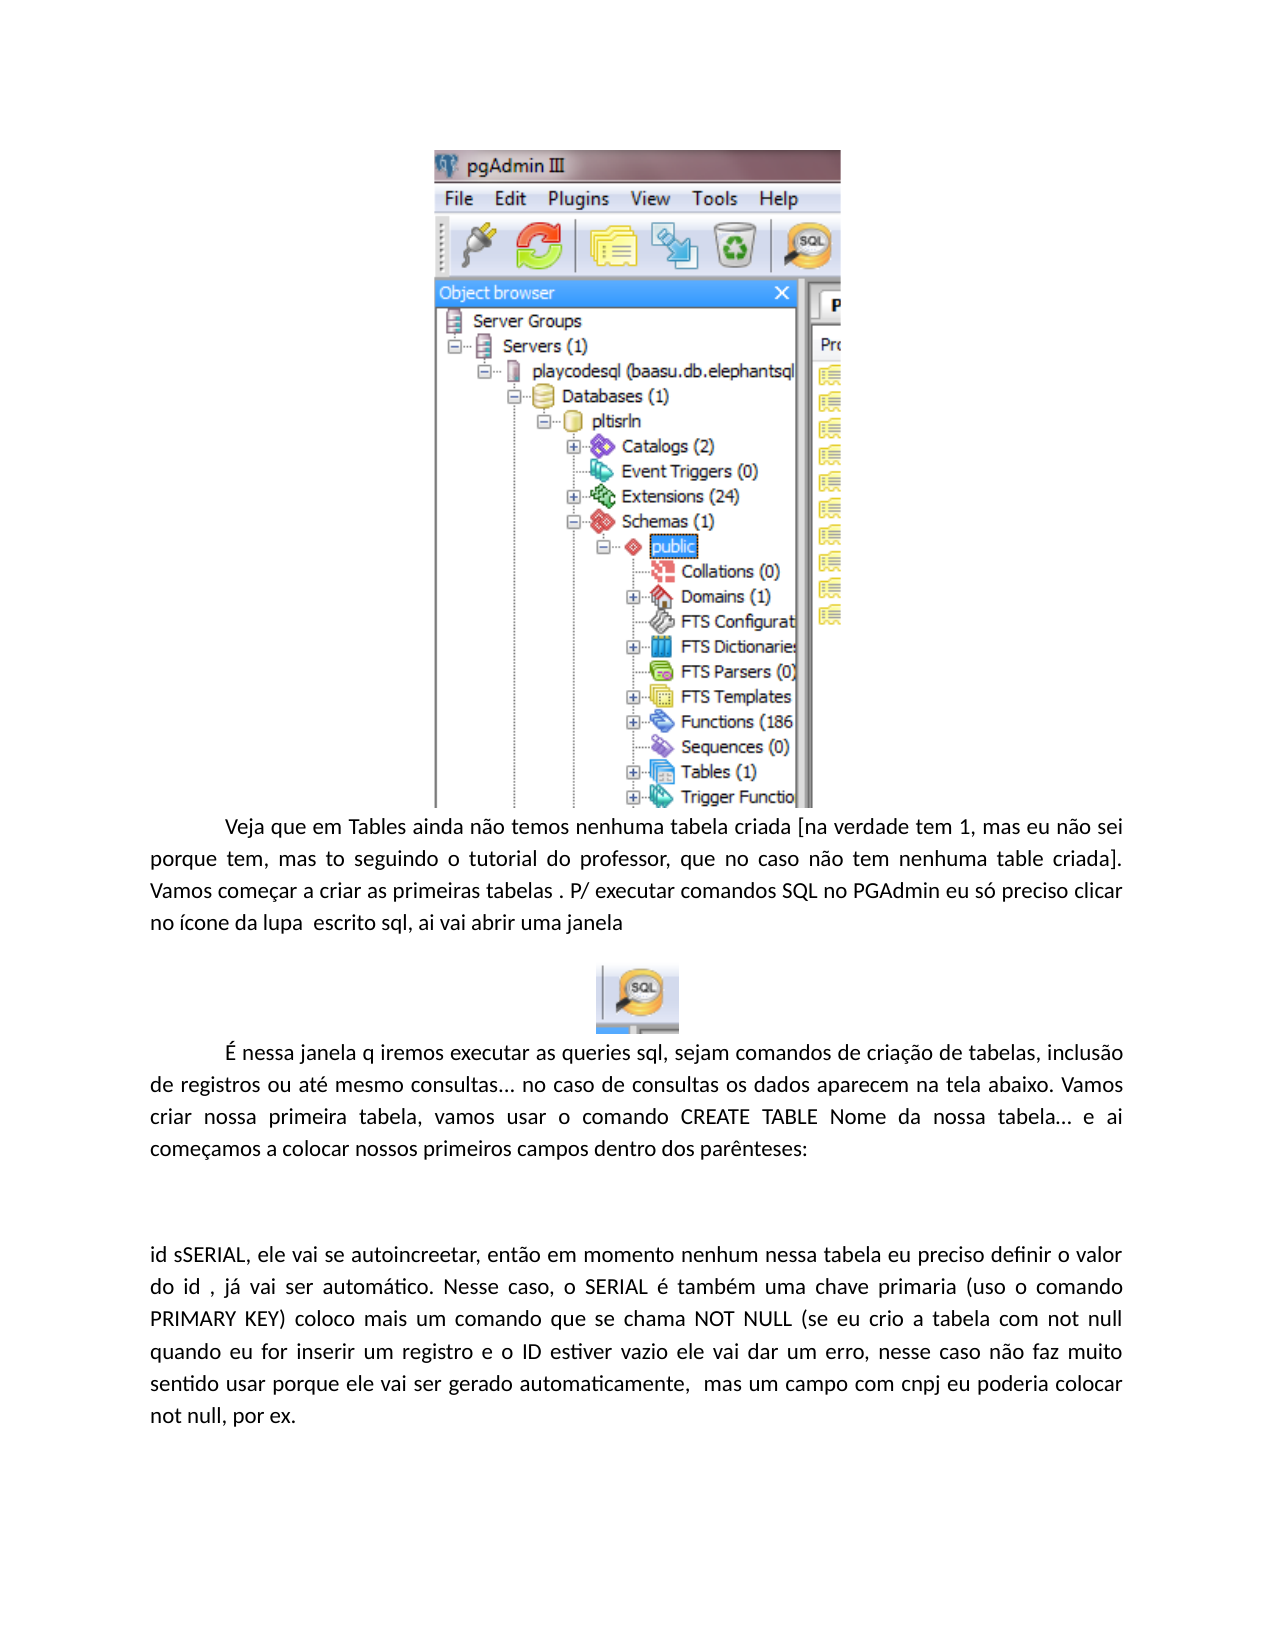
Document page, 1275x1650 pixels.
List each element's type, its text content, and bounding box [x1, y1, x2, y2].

picture [596, 961, 679, 1034]
text id sSERIAL, ele vai se autoincreetar, então em momento nenhum nessa tabela eu preciso definir o valor do id , já vai ser automático. Nesse caso, o SERIAL é também uma chave primaria (uso o comando PRIMARY KEY) coloco mais um comando que se chama NOT NULL (se eu crio a tabela com not null quando eu for inserir um registro e o ID estiver vazio ele vai dar um erro, nesse caso não faz muito sentido usar porque ele vai ser gerado automaticamente, mas um campo com cnpj eu poderia colocar not null, por ex. [150, 1240, 1125, 1429]
picture [434, 150, 841, 808]
text Veja que em Tables ainda não temos nenhuma tabela criada [na verdade tem 1, mas eu não sei porque tem, mas to seguindo o tutorial do professor, que no caso não tem nenhuma table criada]. Vamos começar a criar as primeiras tabelas . P/ executar comandos SQL no PGAdmin eu só preciso clicar no ícone da lupa escrito sql, ai vai abrir uma janela [150, 150, 1125, 937]
text É nessa janela q iremos executar as queries sql, sejam comandos de criação de tabelas, inclusão de registros ou até mesmo consultas... no caso de consultas os dados aparecem na tela abaixo. Vamos criar nossa primeira tabela, vamos usar o comando CREATE TABLE Nome da nossa tabela… e ai começamos a colocar nossos primeiros campos dentro dos parênteses: [150, 962, 1125, 1162]
